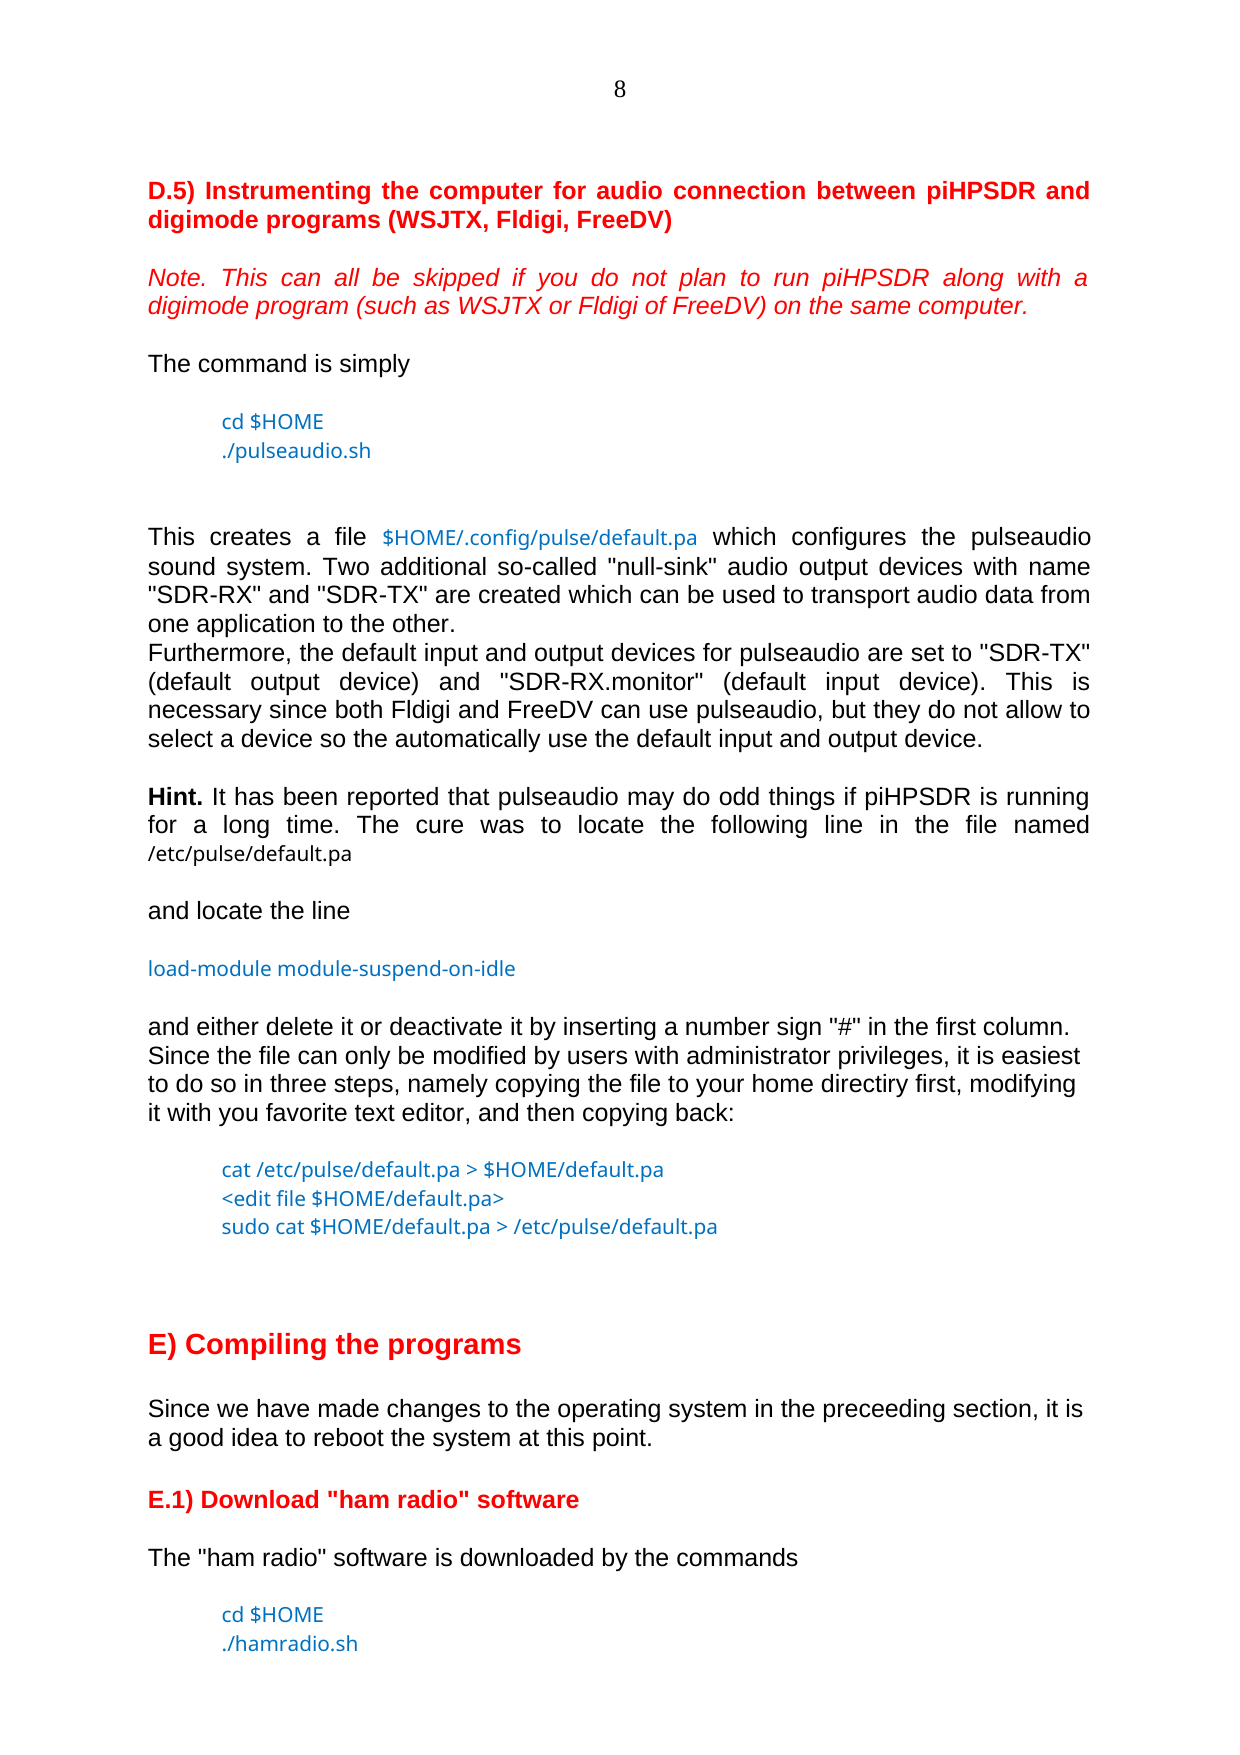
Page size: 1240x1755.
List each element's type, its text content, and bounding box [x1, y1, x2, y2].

text and locate the line [148, 896, 1092, 925]
text Since we have made changes to the operating system in the preceeding section, it is a good idea to reboot the system at this point. [148, 1394, 1092, 1452]
text The command is simply [148, 349, 1092, 378]
text Hint. It has been reported that pulseaudio may do odd things if piHPSDR is running for a long time. The cure was to locate the following line in the file named /etc/pulse/default.pa [148, 781, 1092, 867]
text ./hamradio.sh [148, 1629, 1092, 1657]
text cd $HOME [148, 406, 1092, 436]
text E) Compiling the programs [148, 1327, 1092, 1361]
text <edit file $HOME/default.pa> [148, 1184, 1092, 1212]
text and either delete it or deactivate it by inserting a number sign "#" in the first column. Since the file can only be modified by users with administrator privileges, it is easiest to do so in three steps, namely copying the file to your home directiry first, modifying it with you favorite text editor, and then copying back: [148, 1012, 1092, 1127]
text D.5) Instrumenting the computer for audio connection between piHPSDR and digimode programs (WSJTX, Fldigi, FreeDV) [148, 176, 1092, 234]
text Note. This can all be skipped if you do not plan to run piHPSDR along with a digimode program (such as WSJTX or Fldigi of FreeDV) on the same computer. [148, 263, 1092, 320]
text load-module module-suspend-on-idle [148, 954, 1092, 982]
text sudo cat $HOME/default.pa > /etc/pulse/default.pa [148, 1212, 1092, 1241]
text E.1) Download "ham radio" software [148, 1485, 1092, 1514]
text Furthermore, the default input and output devices for pulseaudio are set to "SDR-TX" (default output device) and "SDR-RX.monitor" (default input device). This is necessary since both Fldigi and FreeDV can use pulseaudio, but they do not allow to select a device so the automatically use the default input and output device. [148, 638, 1092, 753]
text The "ham radio" software is downloaded by the commands [148, 1543, 1092, 1572]
text ./pulseaudio.sh [148, 436, 1092, 464]
text This creates a file $HOME/.config/pulse/default.pa which configures the pulseaudio sound system. Two additional so-called "null-sink" audio output devices with name "SDR-RX" and "SDR-TX" are created which can be used to transport audio data from one application to the other. [148, 522, 1092, 638]
text cd $HOME [148, 1600, 1092, 1629]
text cat /etc/pulse/default.pa > $HOME/default.pa [148, 1156, 1092, 1184]
